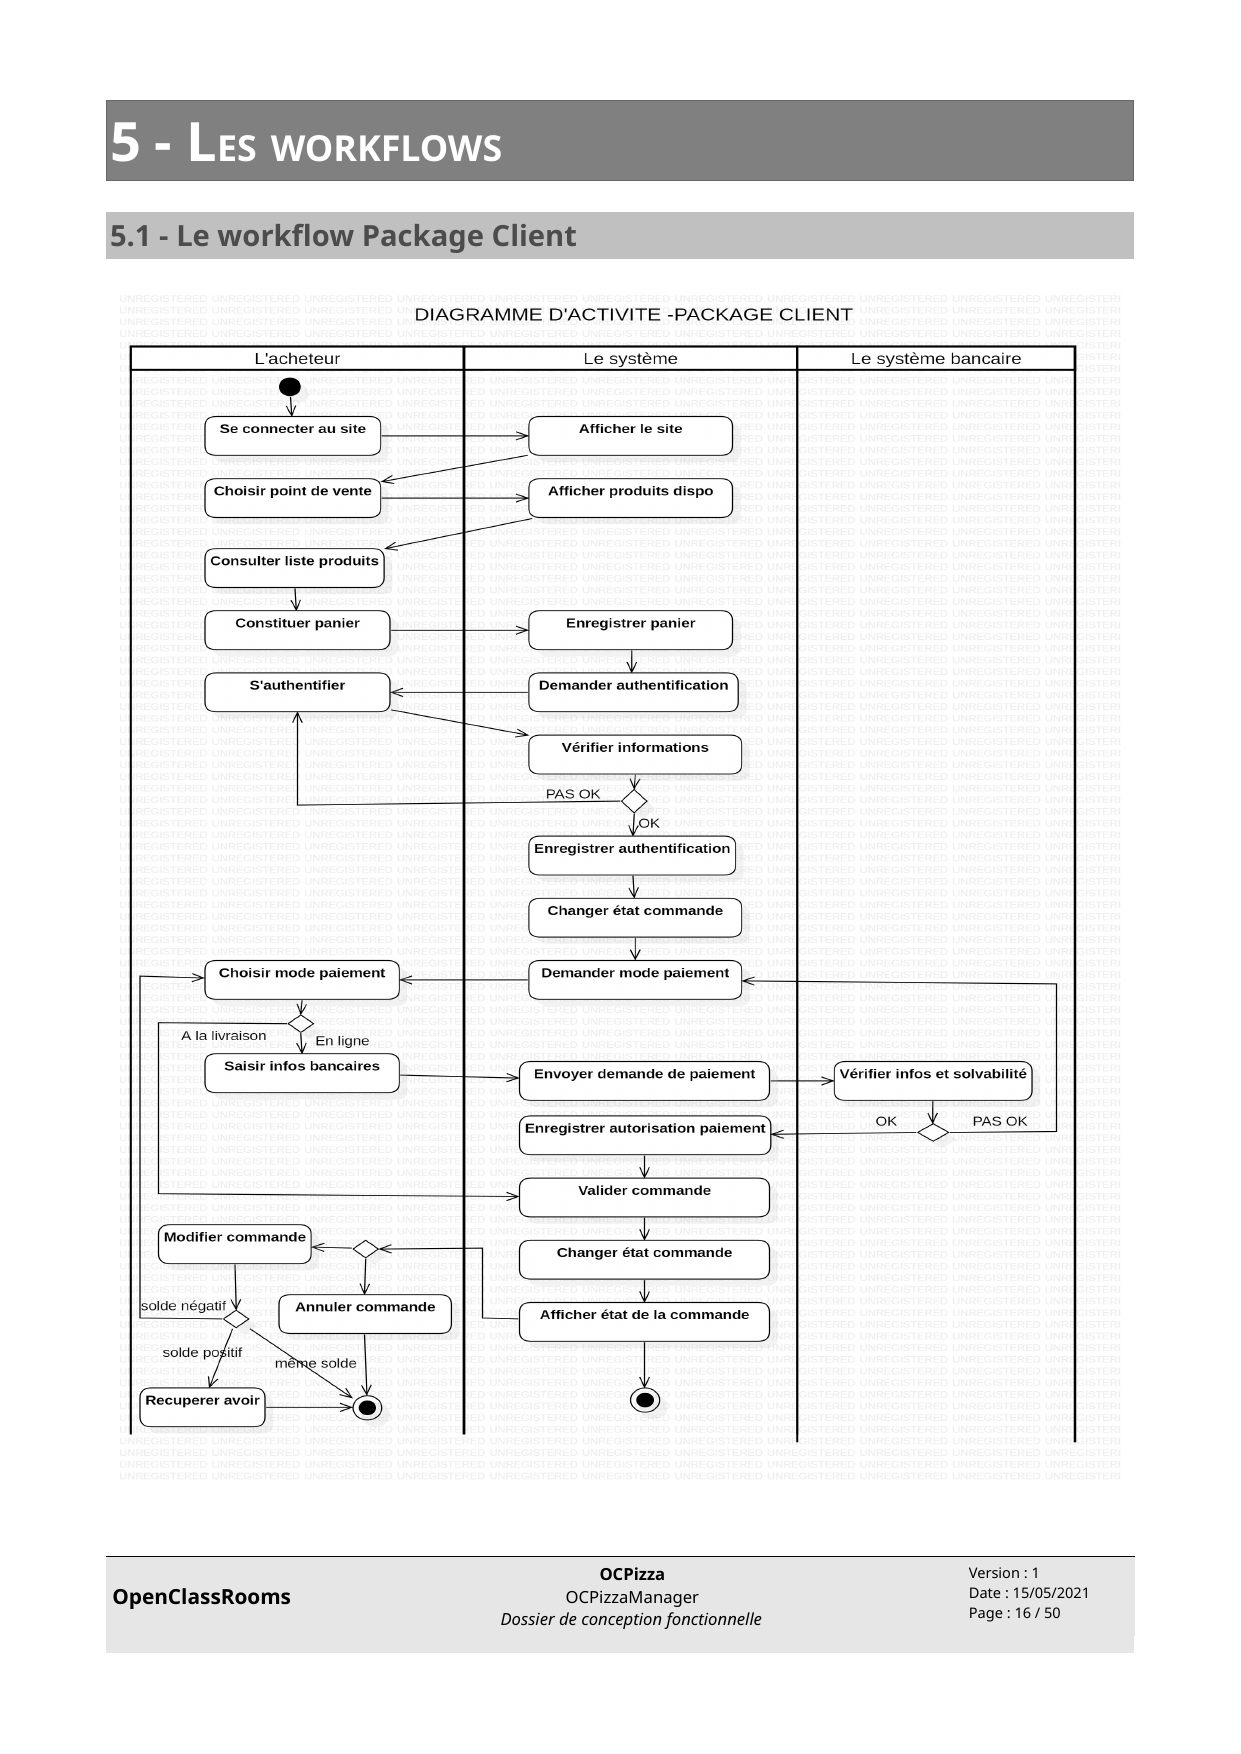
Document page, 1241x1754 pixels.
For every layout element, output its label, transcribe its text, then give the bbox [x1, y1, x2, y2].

subtitle Les workflows [107, 101, 1133, 180]
picture [119, 291, 1121, 1481]
subtitle Le workflow Package Client [107, 213, 1133, 258]
